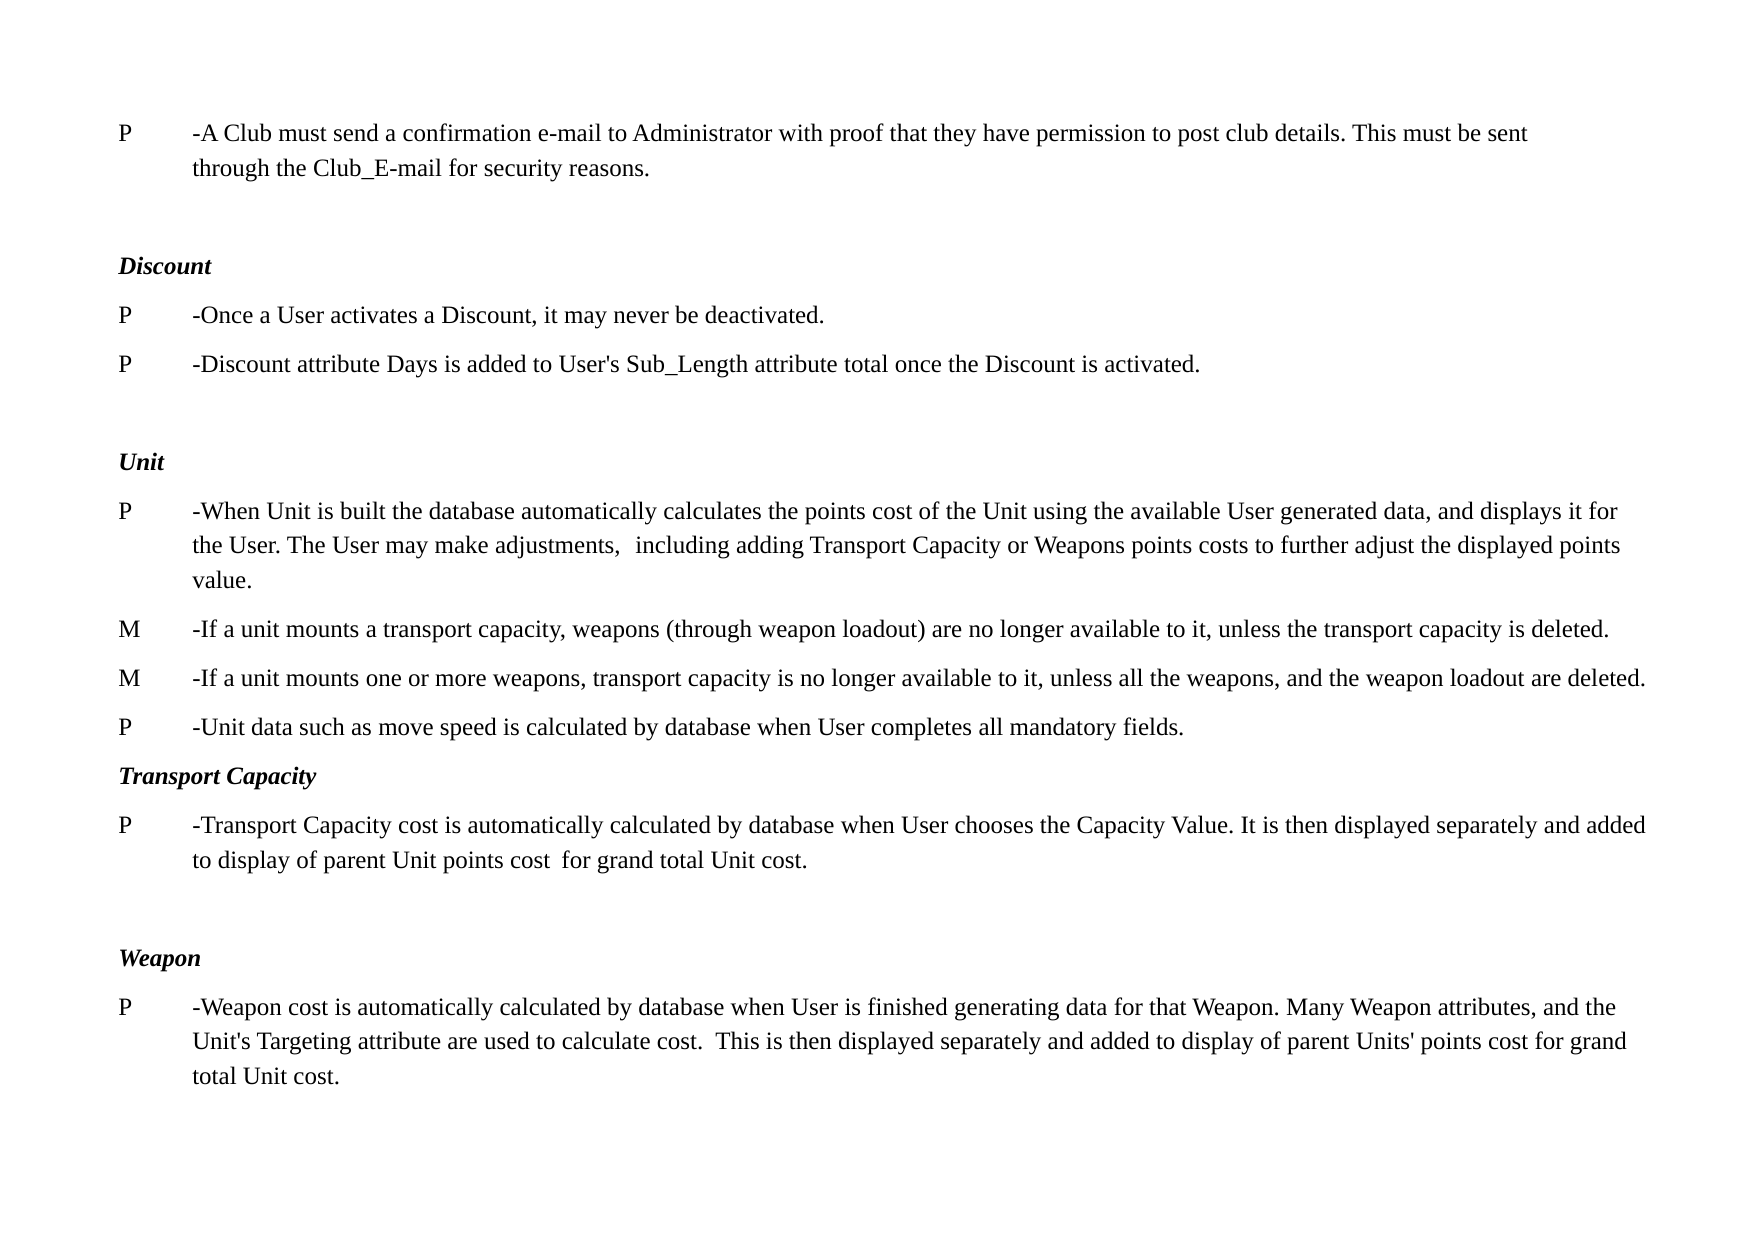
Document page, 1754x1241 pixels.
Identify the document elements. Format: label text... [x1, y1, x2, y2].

text P -When Unit is built the database automatically calculates the points cost of the Unit using the available User generated data, and displays it for the User. The User may make adjustments, including adding Transport Capacity or Weapons points costs to further adjust the displayed points value. [118, 496, 1653, 594]
text P -Weapon cost is automatically calculated by database when User is finished generating data for that Weapon. Many Weapon attributes, and the Unit's Targeting attribute are used to calculate cost. This is then displayed separately and added to display of parent Units' points cost for grand total Unit cost. [118, 992, 1653, 1090]
text M -If a unit mounts a transport capacity, weapons (through weapon loadout) are no longer available to it, unless the transport capacity is deleted. [118, 614, 1653, 643]
text Weapon [118, 943, 1653, 972]
text Transport Capacity [118, 761, 1653, 790]
text P -Discount attribute Days is added to User's Sub_Length attribute total once the Discount is activated. [118, 349, 1653, 378]
text P -A Club must send a confirmation e-mail to Administrator with proof that they have permission to post club details. This must be sent through the Club_E-mail for security reasons. [118, 118, 1653, 181]
text Discount [118, 251, 1653, 279]
text P -Once a User activates a Discount, it may never be deactivated. [118, 300, 1653, 328]
text Unit [118, 447, 1653, 476]
text M -If a unit mounts one or more weapons, transport capacity is no longer available to it, unless all the weapons, and the weapon loadout are deleted. [118, 663, 1653, 692]
text P -Transport Capacity cost is automatically calculated by database when User chooses the Capacity Value. It is then displayed separately and added to display of parent Unit points cost for grand total Unit cost. [118, 810, 1653, 873]
text P -Unit data such as move speed is calculated by database when User completes all mandatory fields. [118, 712, 1653, 741]
